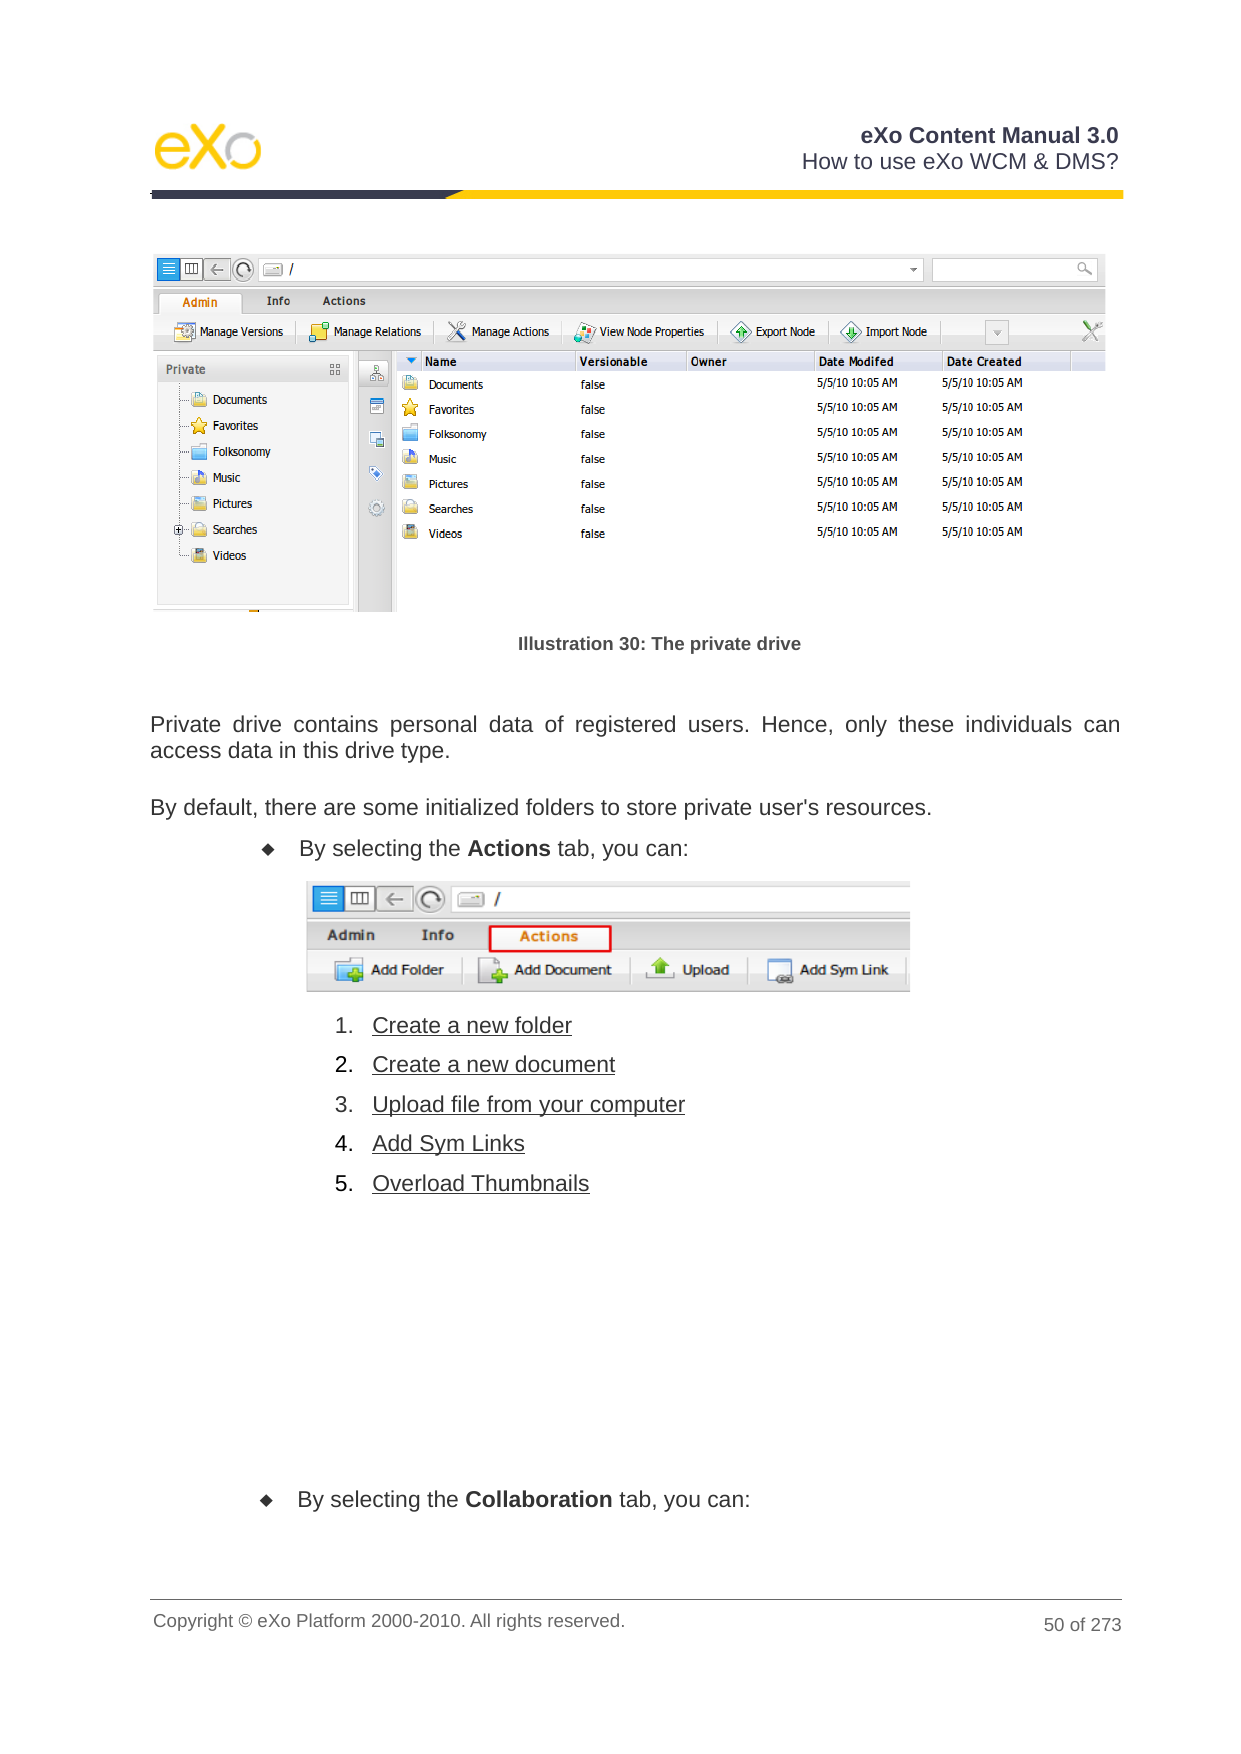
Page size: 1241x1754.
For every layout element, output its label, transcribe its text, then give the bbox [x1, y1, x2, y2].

text Private drive contains personal data of registered users. Hence, only these individuals can access data in this drive type. [150, 711, 1122, 764]
list Overload Thumbnails [334, 1170, 1122, 1196]
list By selecting the Actions tab, you can: [261, 835, 1122, 861]
text Illustration 30: The private drive [153, 317, 1166, 655]
picture [151, 190, 1124, 199]
text By default, there are some initialized folders to store private user's resources. [150, 794, 1122, 820]
list Add Sym Links [334, 1130, 1122, 1157]
picture [306, 881, 911, 992]
list Create a new document [334, 1051, 1122, 1078]
list Create a new folder [334, 874, 1122, 1038]
picture [155, 123, 262, 170]
picture [153, 253, 1106, 612]
list By selecting the Collaboration tab, you can: [259, 1486, 1122, 1512]
list Upload file from your computer [334, 1091, 1122, 1117]
